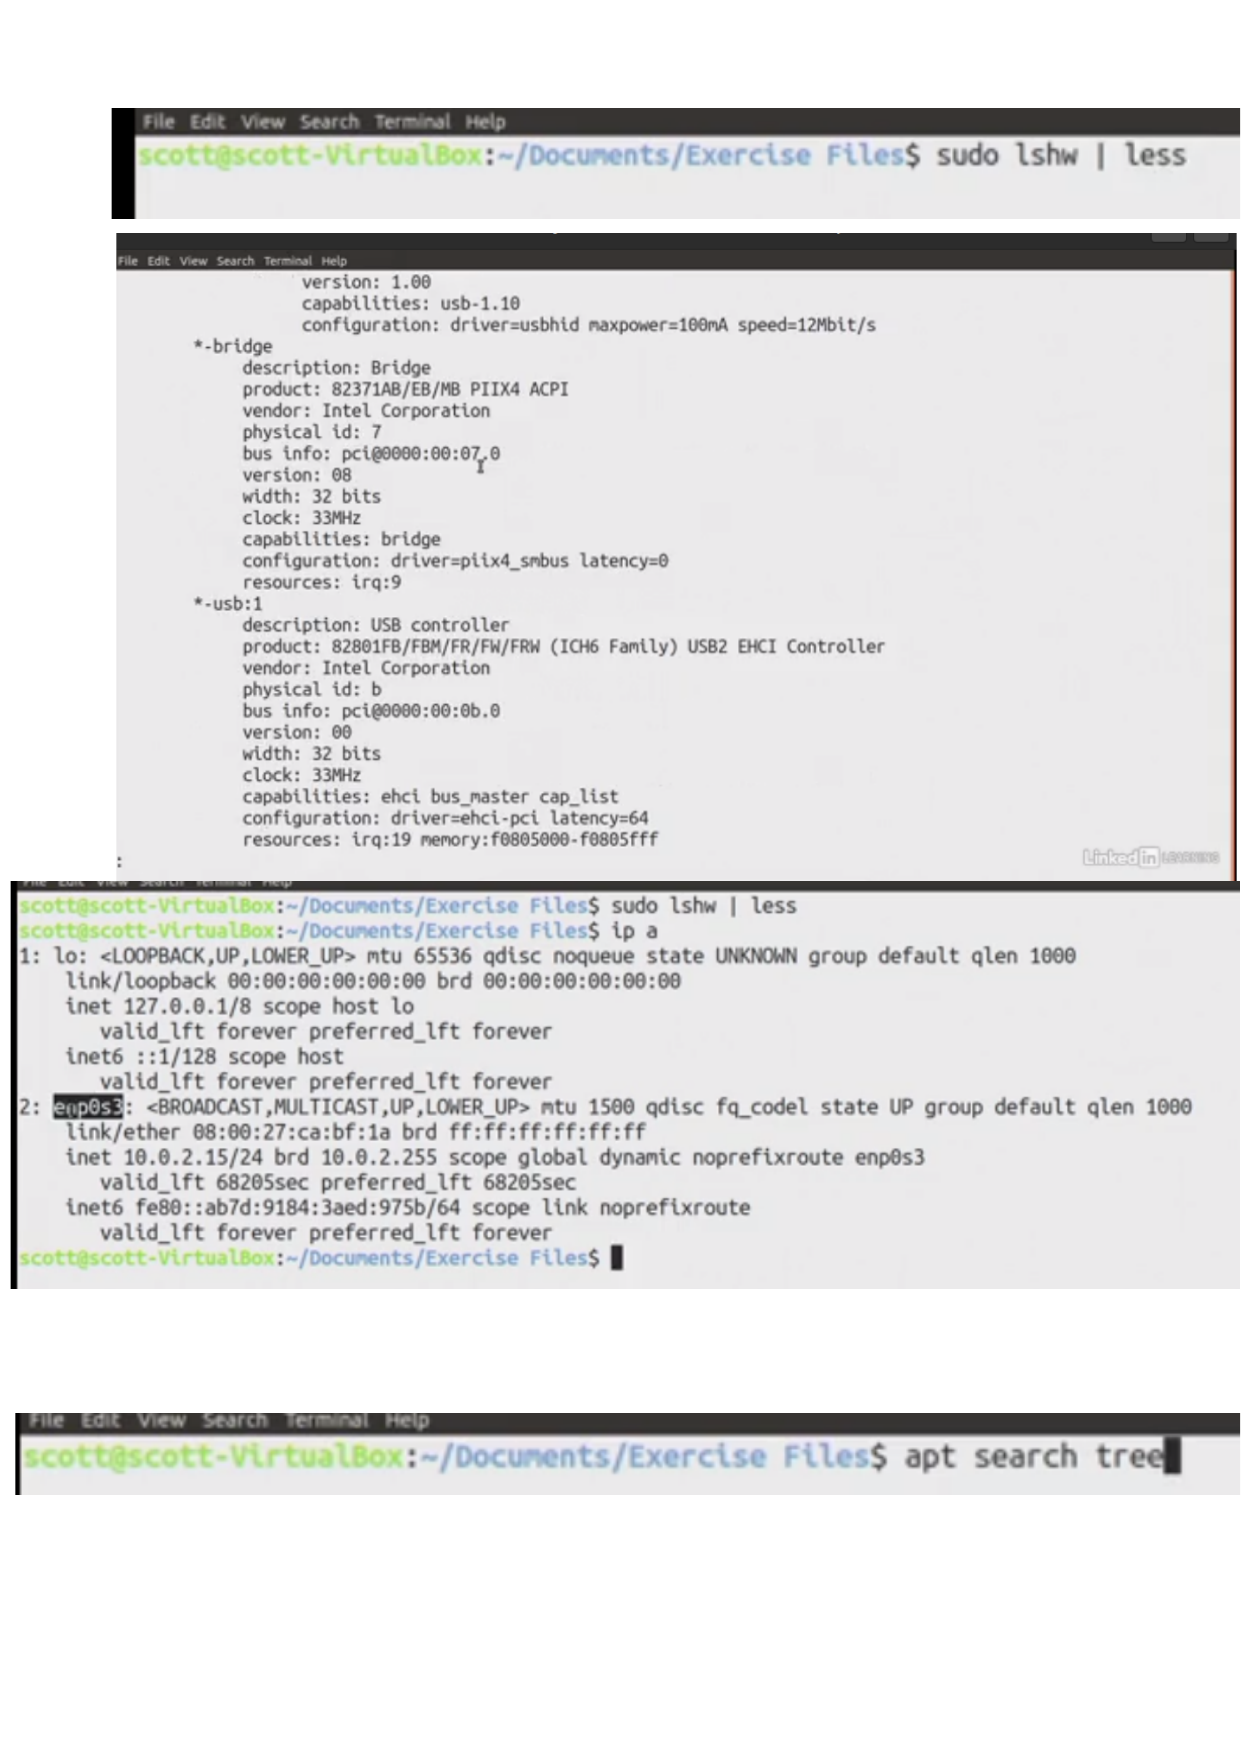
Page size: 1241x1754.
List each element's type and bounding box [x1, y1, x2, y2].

picture [111, 108, 972, 154]
picture [15, 1413, 971, 1445]
picture [10, 233, 1240, 1289]
